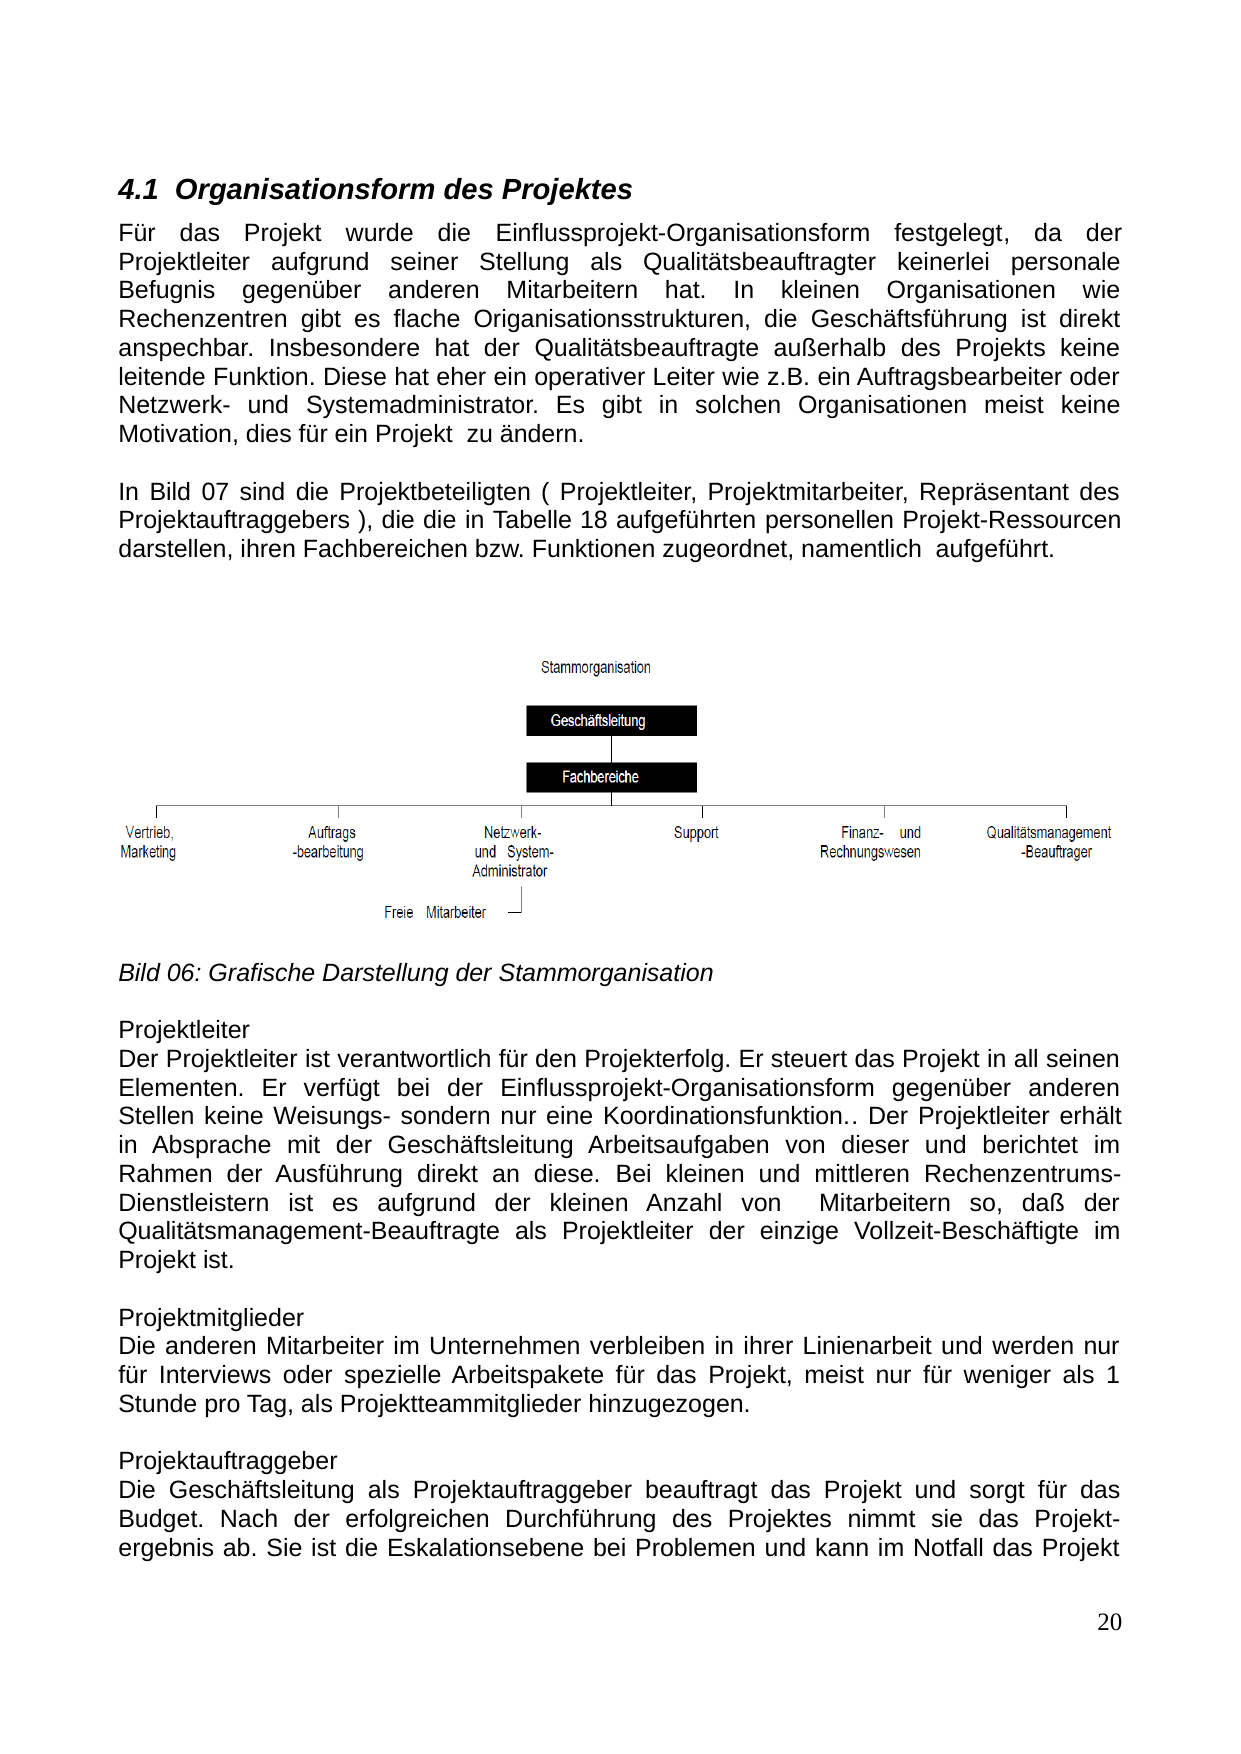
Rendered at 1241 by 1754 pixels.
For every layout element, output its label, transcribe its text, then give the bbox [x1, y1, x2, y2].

subtitle 4.1 Organisationsform des Projektes [118, 172, 1122, 205]
text Die anderen Mitarbeiter im Unternehmen verbleiben in ihrer Linienarbeit und werden nur für Interviews oder spezielle Arbeitspakete für das Projekt, meist nur für weniger als 1 Stunde pro Tag, als Projektteammitglieder hinzugezogen. [118, 1331, 1122, 1418]
text Für das Projekt wurde die Einflussprojekt-Organisationsform festgelegt, da der Projektleiter aufgrund seiner Stellung als Qualitätsbeauftragter keinerlei personale Befugnis gegenüber anderen Mitarbeitern hat. In kleinen Organisationen wie Rechenzentren gibt es flache Origanisationsstrukturen, die Geschäftsführung ist direkt anspechbar. Insbesondere hat der Qualitätsbeauftragte außerhalb des Projekts keine leitende Funktion. Diese hat eher ein operativer Leiter wie z.B. ein Auftragsbearbeiter oder Netzwerk- und Systemadministrator. Es gibt in solchen Organisationen meist keine Motivation, dies für ein Projekt zu ändern. [118, 218, 1122, 448]
text In Bild 07 sind die Projektbeteiligten ( Projektleiter, Projektmitarbeiter, Repräsentant des Projektauftraggebers ), die die in Tabelle 18 aufgeführten personellen Projekt-Ressourcen darstellen, ihren Fachbereichen bzw. Funktionen zugeordnet, namentlich aufgeführt. [118, 477, 1122, 563]
text Projektmitglieder [118, 1303, 1122, 1331]
text Projektleiter [118, 1015, 1122, 1044]
picture [118, 649, 1122, 929]
text Bild 06: Grafische Darstellung der Stammorganisation [118, 958, 1122, 986]
text Projektauftraggeber [118, 1446, 1122, 1475]
text Der Projektleiter ist verantwortlich für den Projekterfolg. Er steuert das Projekt in all seinen Elementen. Er verfügt bei der Einflussprojekt-Organisationsform gegenüber anderen Stellen keine Weisungs- sondern nur eine Koordinationsfunktion.. Der Projektleiter erhält in Absprache mit der Geschäftsleitung Arbeitsaufgaben von dieser und berichtet im Rahmen der Ausführung direkt an diese. Bei kleinen und mittleren Rechenzentrums-Dienstleistern ist es aufgrund der kleinen Anzahl von Mitarbeitern so, daß der Qualitätsmanagement-Beauftragte als Projektleiter der einzige Vollzeit-Beschäftigte im Projekt ist. [118, 1044, 1122, 1274]
text Die Geschäftsleitung als Projektauftraggeber beauftragt das Projekt und sorgt für das Budget. Nach der erfolgreichen Durchführung des Projektes nimmt sie das Projekt-ergebnis ab. Sie ist die Eskalationsebene bei Problemen und kann im Notfall das Projekt [118, 1475, 1122, 1561]
